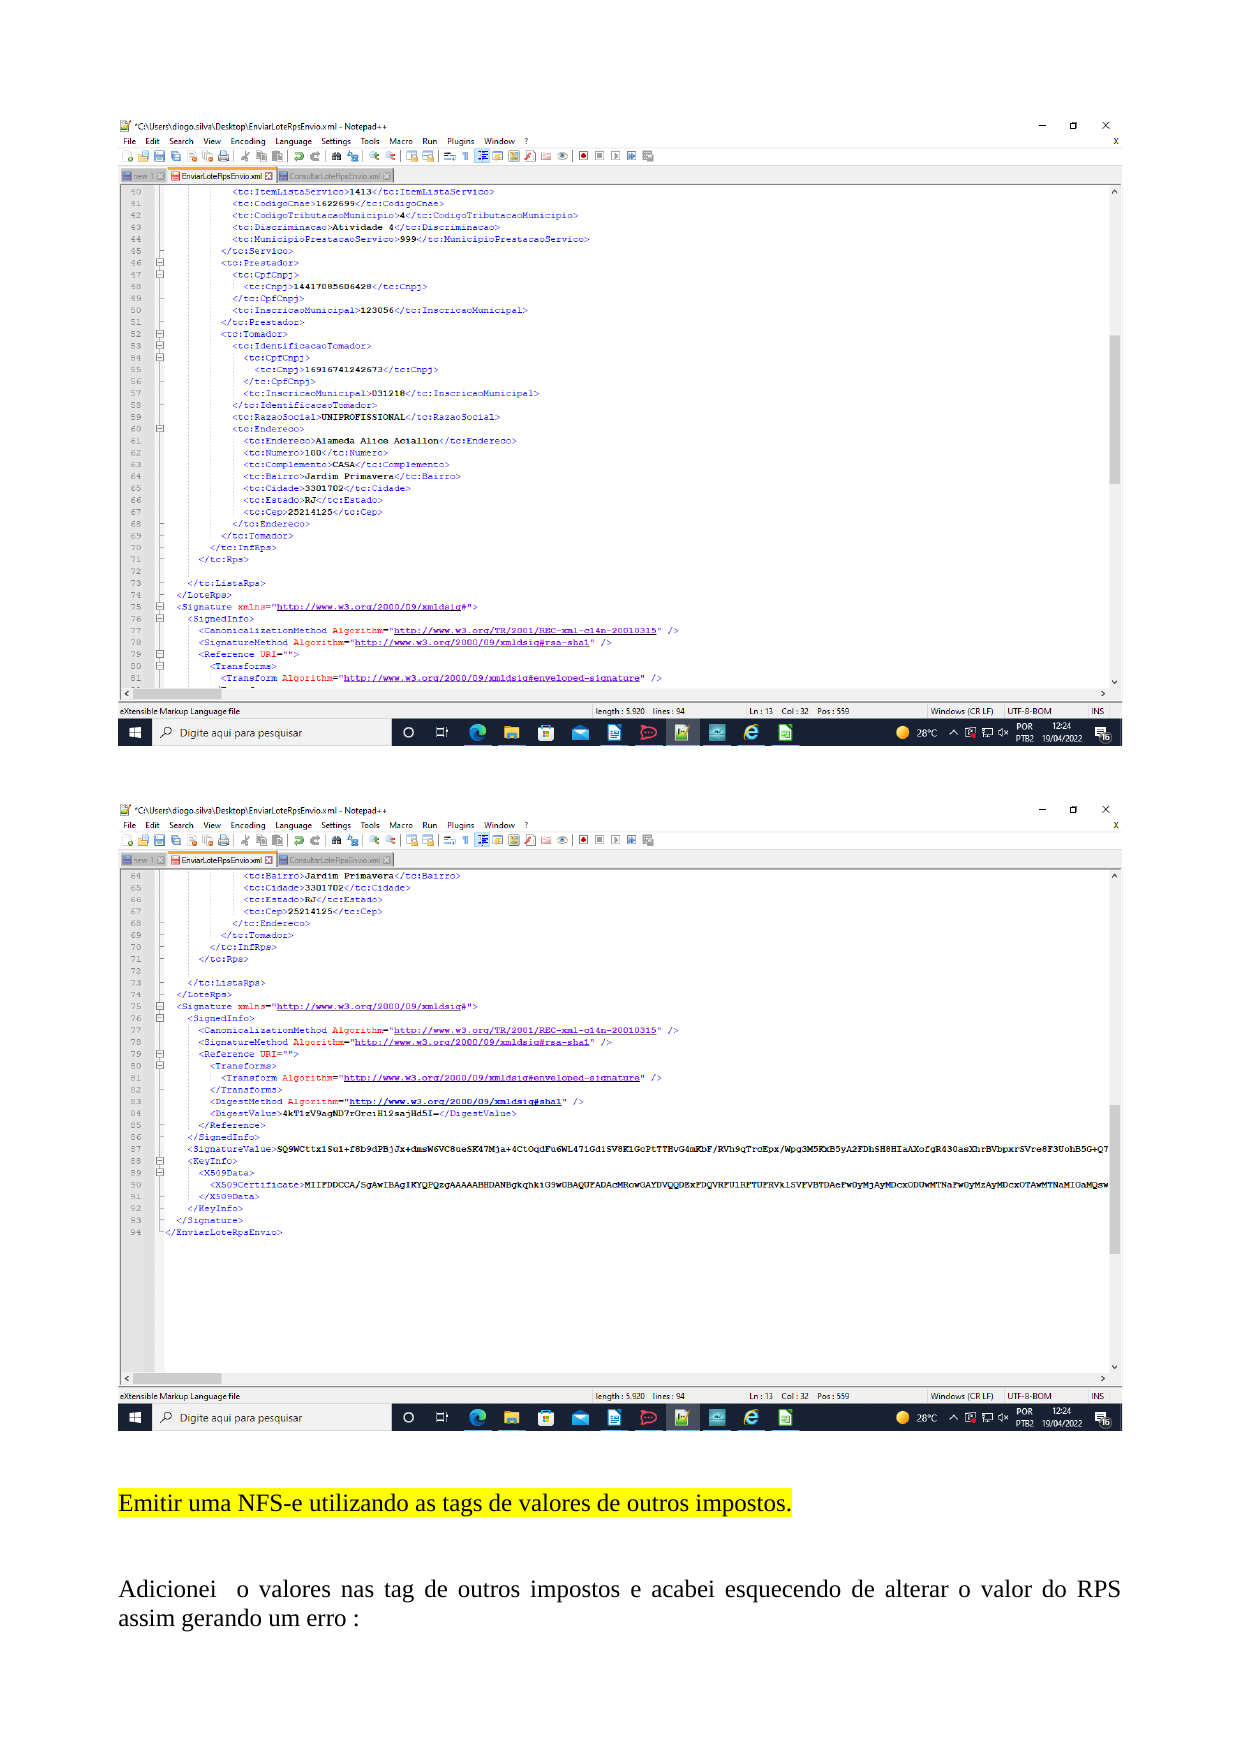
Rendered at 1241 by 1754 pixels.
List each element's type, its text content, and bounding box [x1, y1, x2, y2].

picture [118, 118, 1123, 746]
picture [118, 803, 1123, 1431]
list Adicionei o valores nas tag de outros impostos e acabei esquecendo de alterar o valor do RPS assim gerando um erro : [118, 1574, 1122, 1632]
list Emitir uma NFS-e utilizando as tags de valores de outros impostos. [118, 1488, 1122, 1517]
